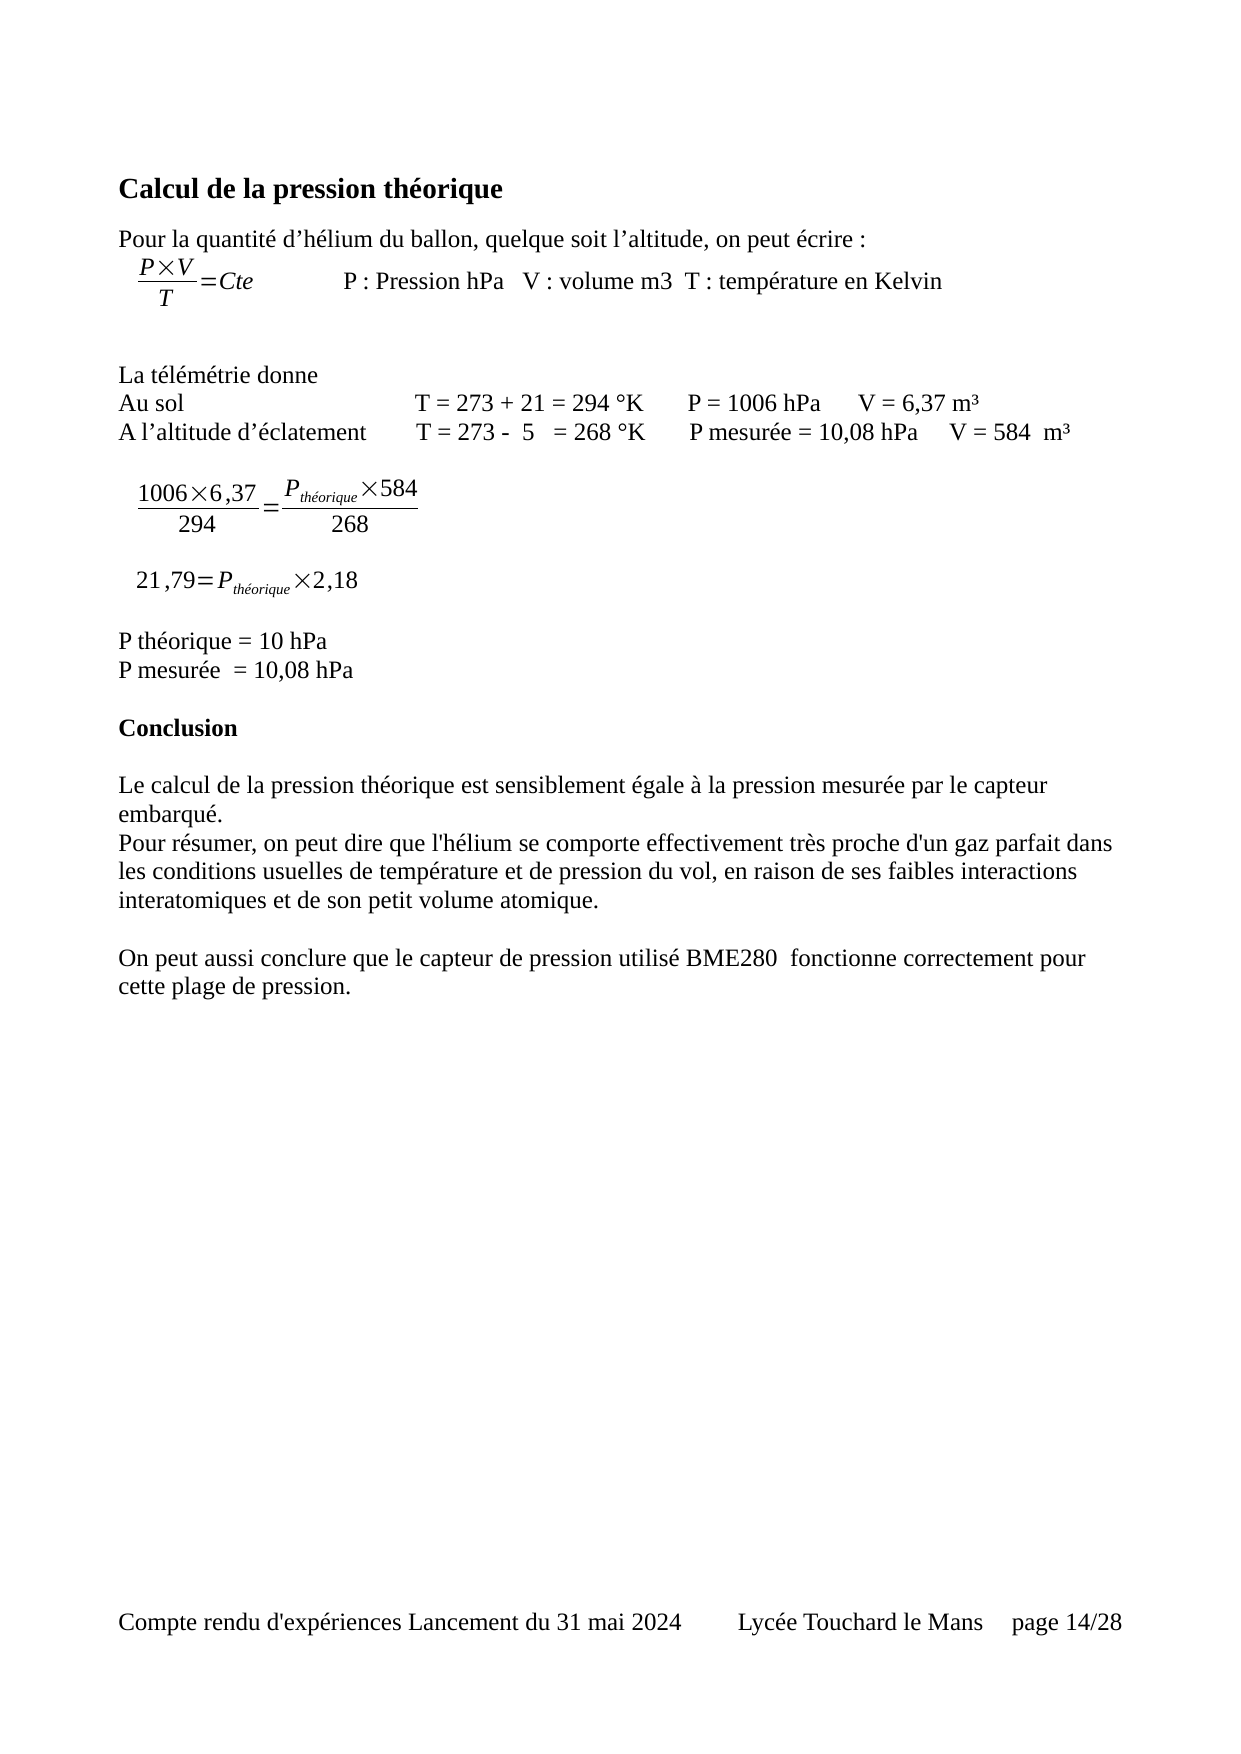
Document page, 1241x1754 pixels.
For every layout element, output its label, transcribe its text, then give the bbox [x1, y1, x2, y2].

text Pour la quantité d’hélium du ballon, quelque soit l’altitude, on peut écrire : [118, 224, 1122, 253]
text P mesurée = 10,08 hPa [118, 655, 1122, 713]
text P : Pression hPa V : volume m3 T : température en Kelvin [118, 253, 1122, 312]
text La télémétrie donne [118, 360, 1122, 388]
text A l’altitude d’éclatement T = 273 - 5 = 268 °K P mesurée = 10,08 hPa V = 584 m³ [118, 417, 1122, 475]
text P théorique = 10 hPa [118, 626, 1122, 655]
text Conclusion [118, 713, 1122, 741]
text Au sol T = 273 + 21 = 294 °K P = 1006 hPa V = 6,37 m³ [118, 388, 1122, 417]
text Calcul de la pression théorique [118, 171, 1122, 205]
text On peut aussi conclure que le capteur de pression utilisé BME280 fonctionne correctement pour cette plage de pression. [118, 943, 1122, 1000]
text Le calcul de la pression théorique est sensiblement égale à la pression mesurée par le capteur embarqué. Pour résumer, on peut dire que l'hélium se comporte effectivement très proche d'un gaz parfait dans les conditions usuelles de température et de pression du vol, en raison de ses faibles interactions interatomiques et de son petit volume atomique. [118, 770, 1122, 914]
